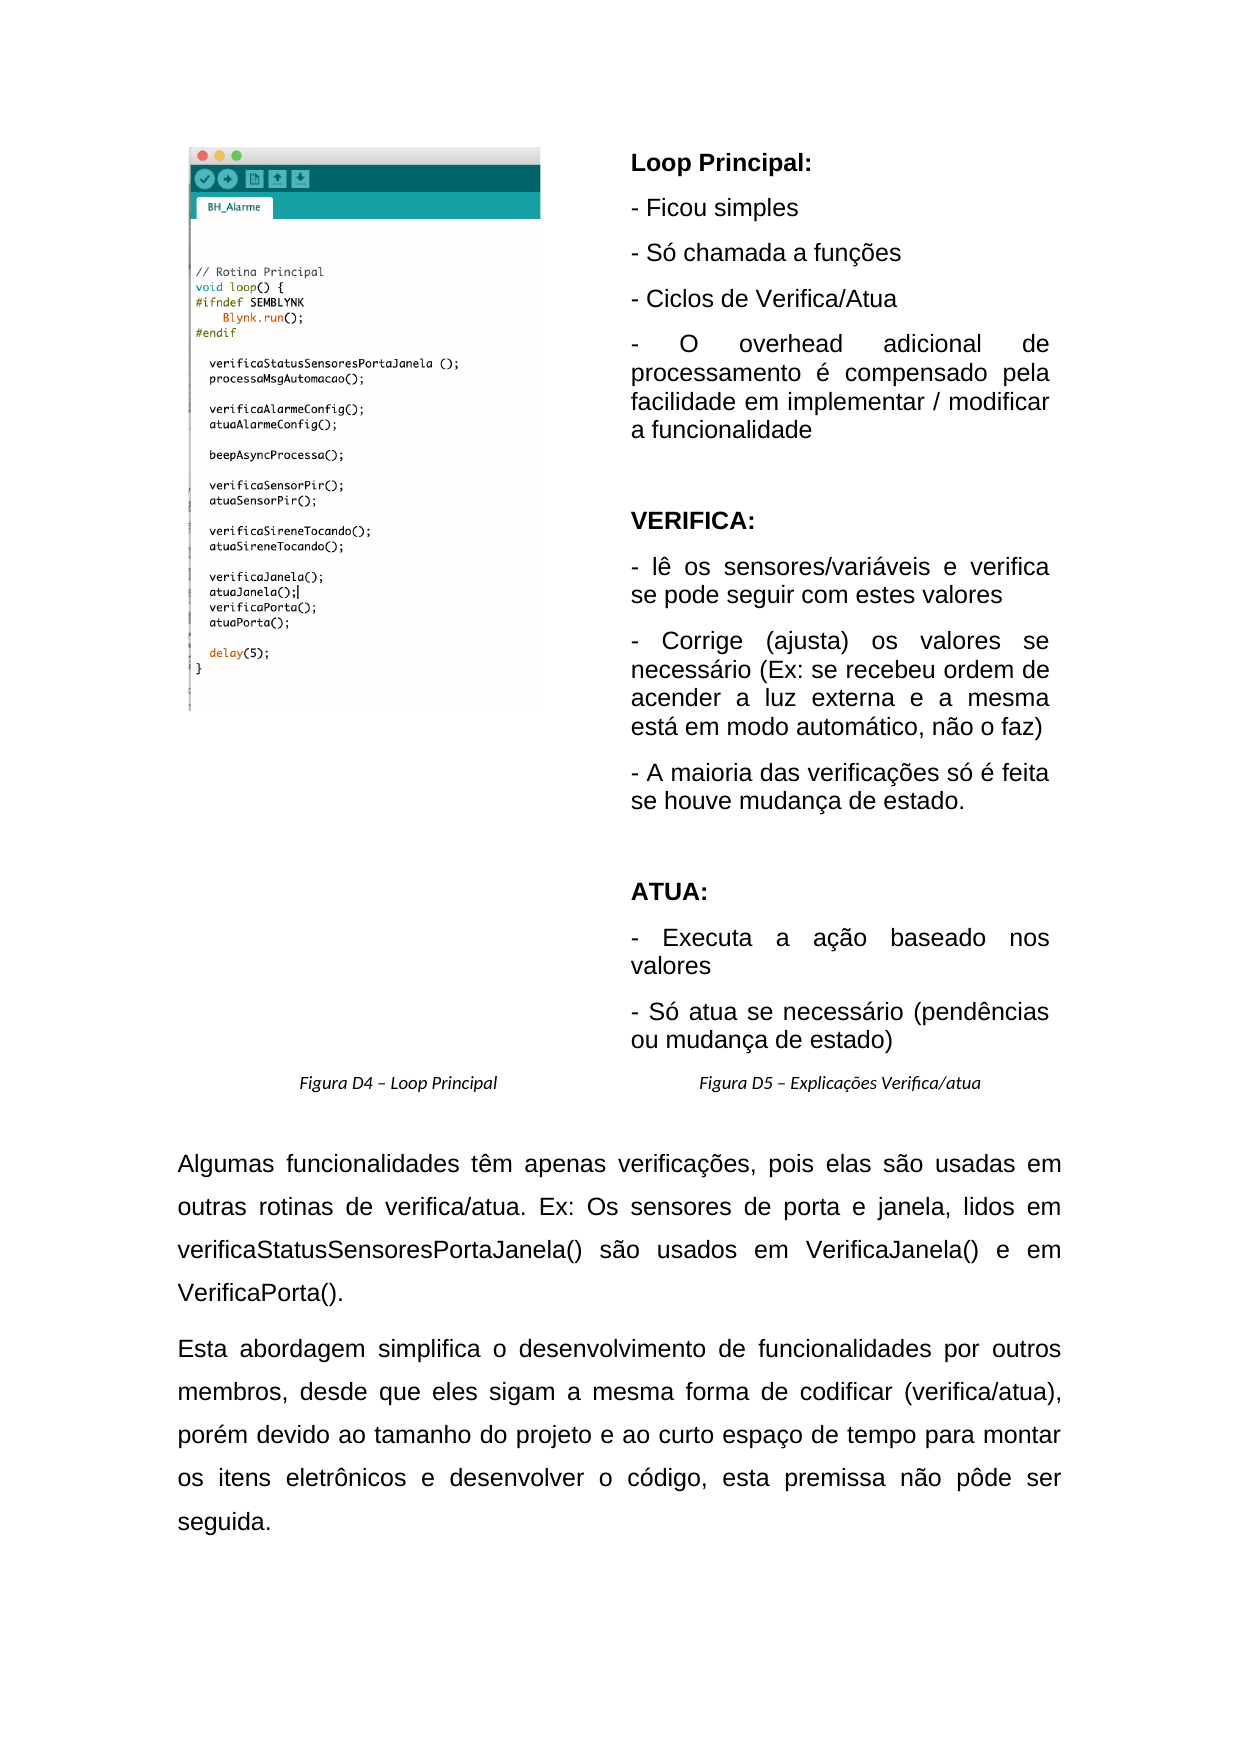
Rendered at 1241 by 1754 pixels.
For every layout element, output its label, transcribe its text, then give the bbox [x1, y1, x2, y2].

text Algumas funcionalidades têm apenas verificações, pois elas são usadas em outras rotinas de verifica/atua. Ex: Os sensores de porta e janela, lidos em verificaStatusSensoresPortaJanela() são usados em VerificaJanela() e em VerificaPorta(). [177, 1149, 1063, 1307]
table_cell Figura D4 – Loop Principal [177, 1071, 619, 1106]
table_cell Figura D5 – Explicações Verifica/atua [619, 1071, 1061, 1106]
picture [188, 147, 541, 711]
table_header Loop Principal: - Ficou simples - Só chamada a funções - Ciclos de Verifica/Atua - O overhead adicional de processamento é compensado pela facilidade em implementar / modificar a funcionalidade VERIFICA: - lê os sensores/variáveis e verifica se pode seguir com estes valores - Corrige (ajusta) os valores se necessário (Ex: se recebeu ordem de acender a luz externa e a mesma está em modo automático, não o faz) - A maioria das verificações só é feita se houve mudança de estado. ATUA: - Executa a ação baseado nos valores - Só atua se necessário (pendências ou mudança de estado) [619, 148, 1061, 1071]
text Esta abordagem simplifica o desenvolvimento de funcionalidades por outros membros, desde que eles sigam a mesma forma de codificar (verifica/atua), porém devido ao tamanho do projeto e ao curto espaço de tempo para montar os itens eletrônicos e desenvolver o código, esta premissa não pôde ser seguida. [177, 1334, 1063, 1535]
table_header [177, 148, 619, 1071]
